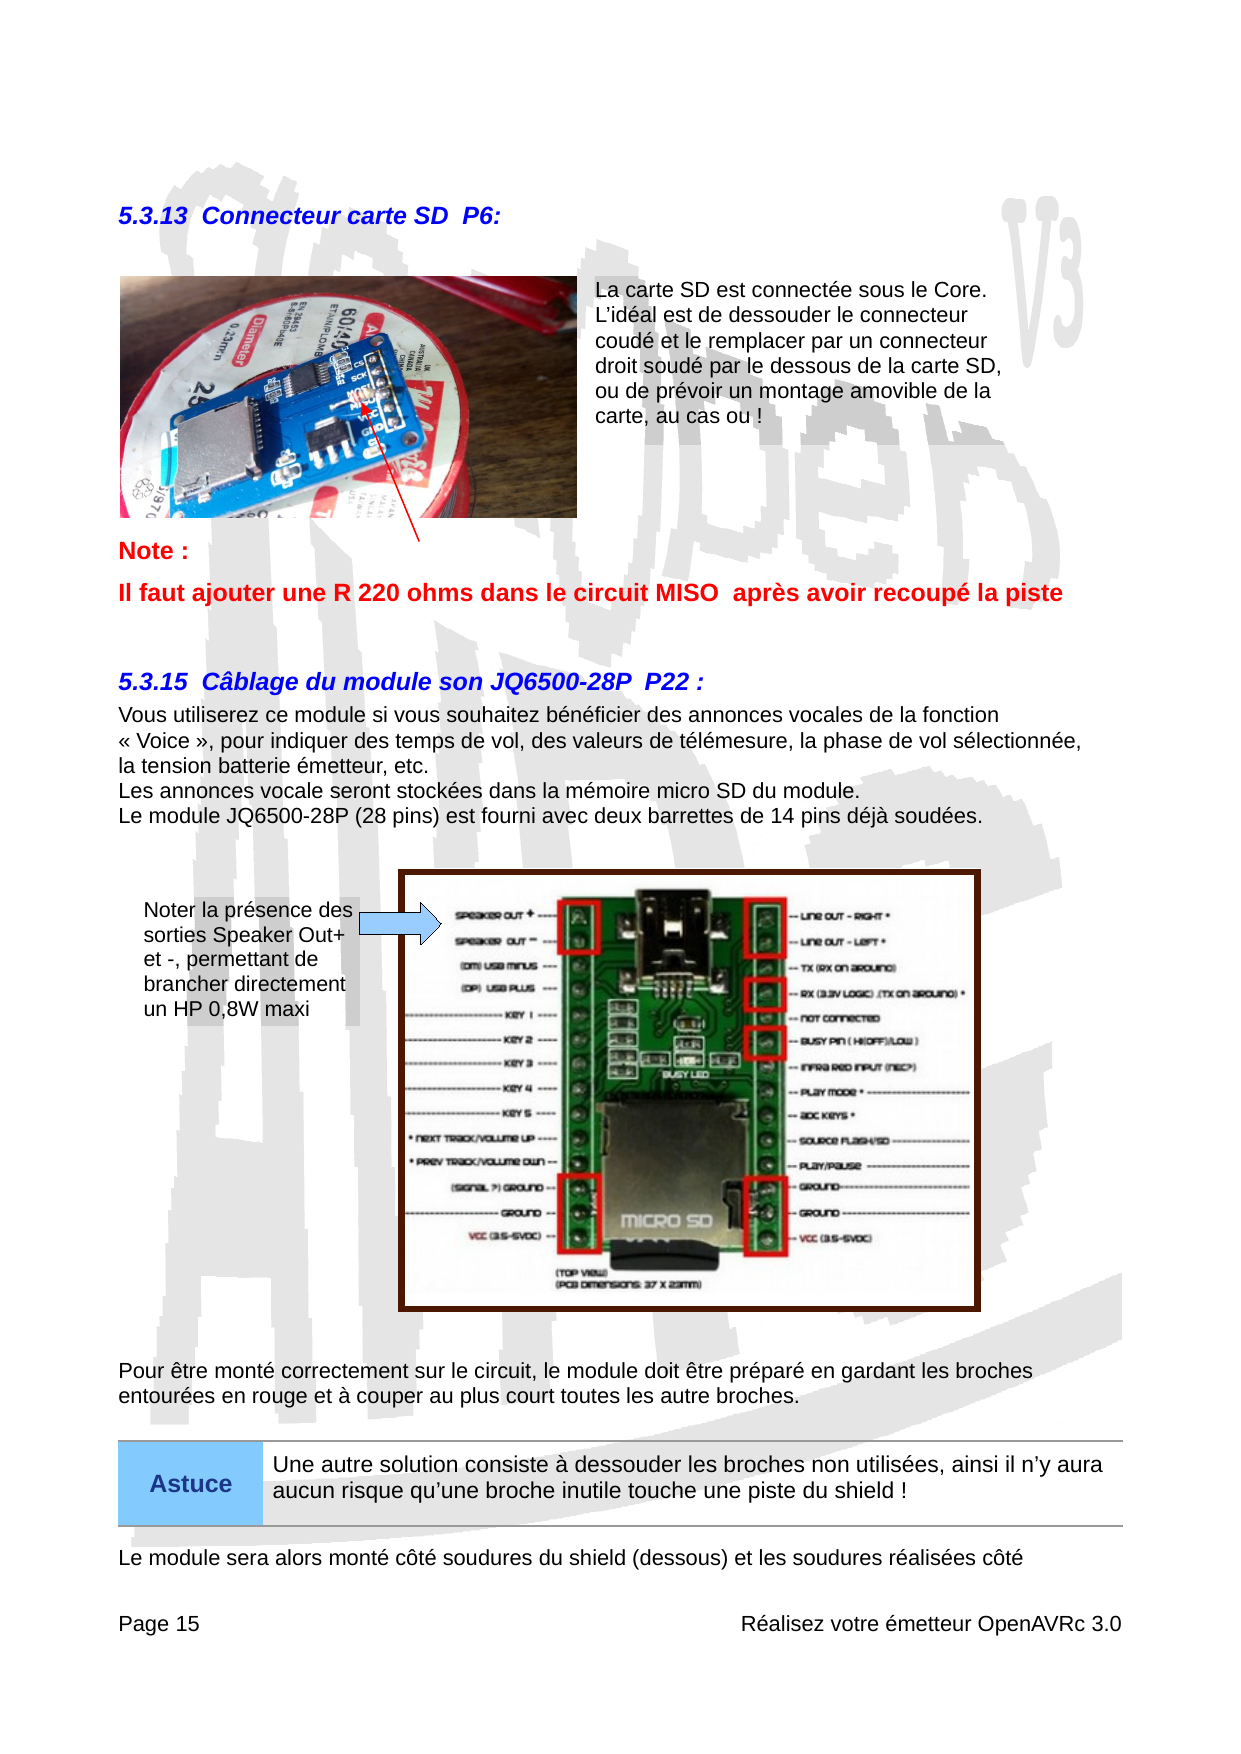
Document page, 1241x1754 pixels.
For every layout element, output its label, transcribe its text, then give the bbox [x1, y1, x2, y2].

text Pour être monté correctement sur le circuit, le module doit être préparé en gardant les broches entourées en rouge et à couper au plus court toutes les autre broches. [118, 1358, 1122, 1408]
text Note : [118, 536, 1122, 565]
picture [119, 275, 577, 519]
text Les annonces vocale seront stockées dans la mémoire micro SD du module. [118, 778, 1122, 803]
table_header Une autre solution consiste à dessouder les broches non utilisées, ainsi il n’y aura aucun risque qu’une broche inutile touche une piste du shield ! [264, 1442, 1122, 1525]
text Noter la présence des sorties Speaker Out+ et -, permettant de brancher directement un HP 0,8W maxi [143, 897, 360, 1021]
text la tension batterie émetteur, etc. [118, 753, 1122, 778]
text Vous utiliserez ce module si vous souhaitez bénéficier des annonces vocales de la fonction [118, 702, 1122, 727]
table_header Astuce [118, 1442, 263, 1525]
subtitle 5.3.13 Connecteur carte SD P6: [118, 201, 1122, 229]
text La carte SD est connectée sous le Core. [595, 277, 1013, 302]
text L’idéal est de dessouder le connecteur coudé et le remplacer par un connecteur droit soudé par le dessous de la carte SD, ou de prévoir un montage amovible de la carte, au cas ou ! [595, 302, 1013, 428]
text Il faut ajouter une R 220 ohms dans le circuit MISO après avoir recoupé la piste [118, 578, 1122, 606]
subtitle 5.3.15 Câblage du module son JQ6500-28P P22 : [118, 667, 1122, 696]
text « Voice », pour indiquer des temps de vol, des valeurs de télémesure, la phase de vol sélectionnée, [118, 727, 1122, 753]
text Le module JQ6500-28P (28 pins) est fourni avec deux barrettes de 14 pins déjà soudées. [118, 803, 1122, 828]
text Le module sera alors monté côté soudures du shield (dessous) et les soudures réalisées côté [118, 1545, 1122, 1570]
picture [405, 875, 974, 1306]
